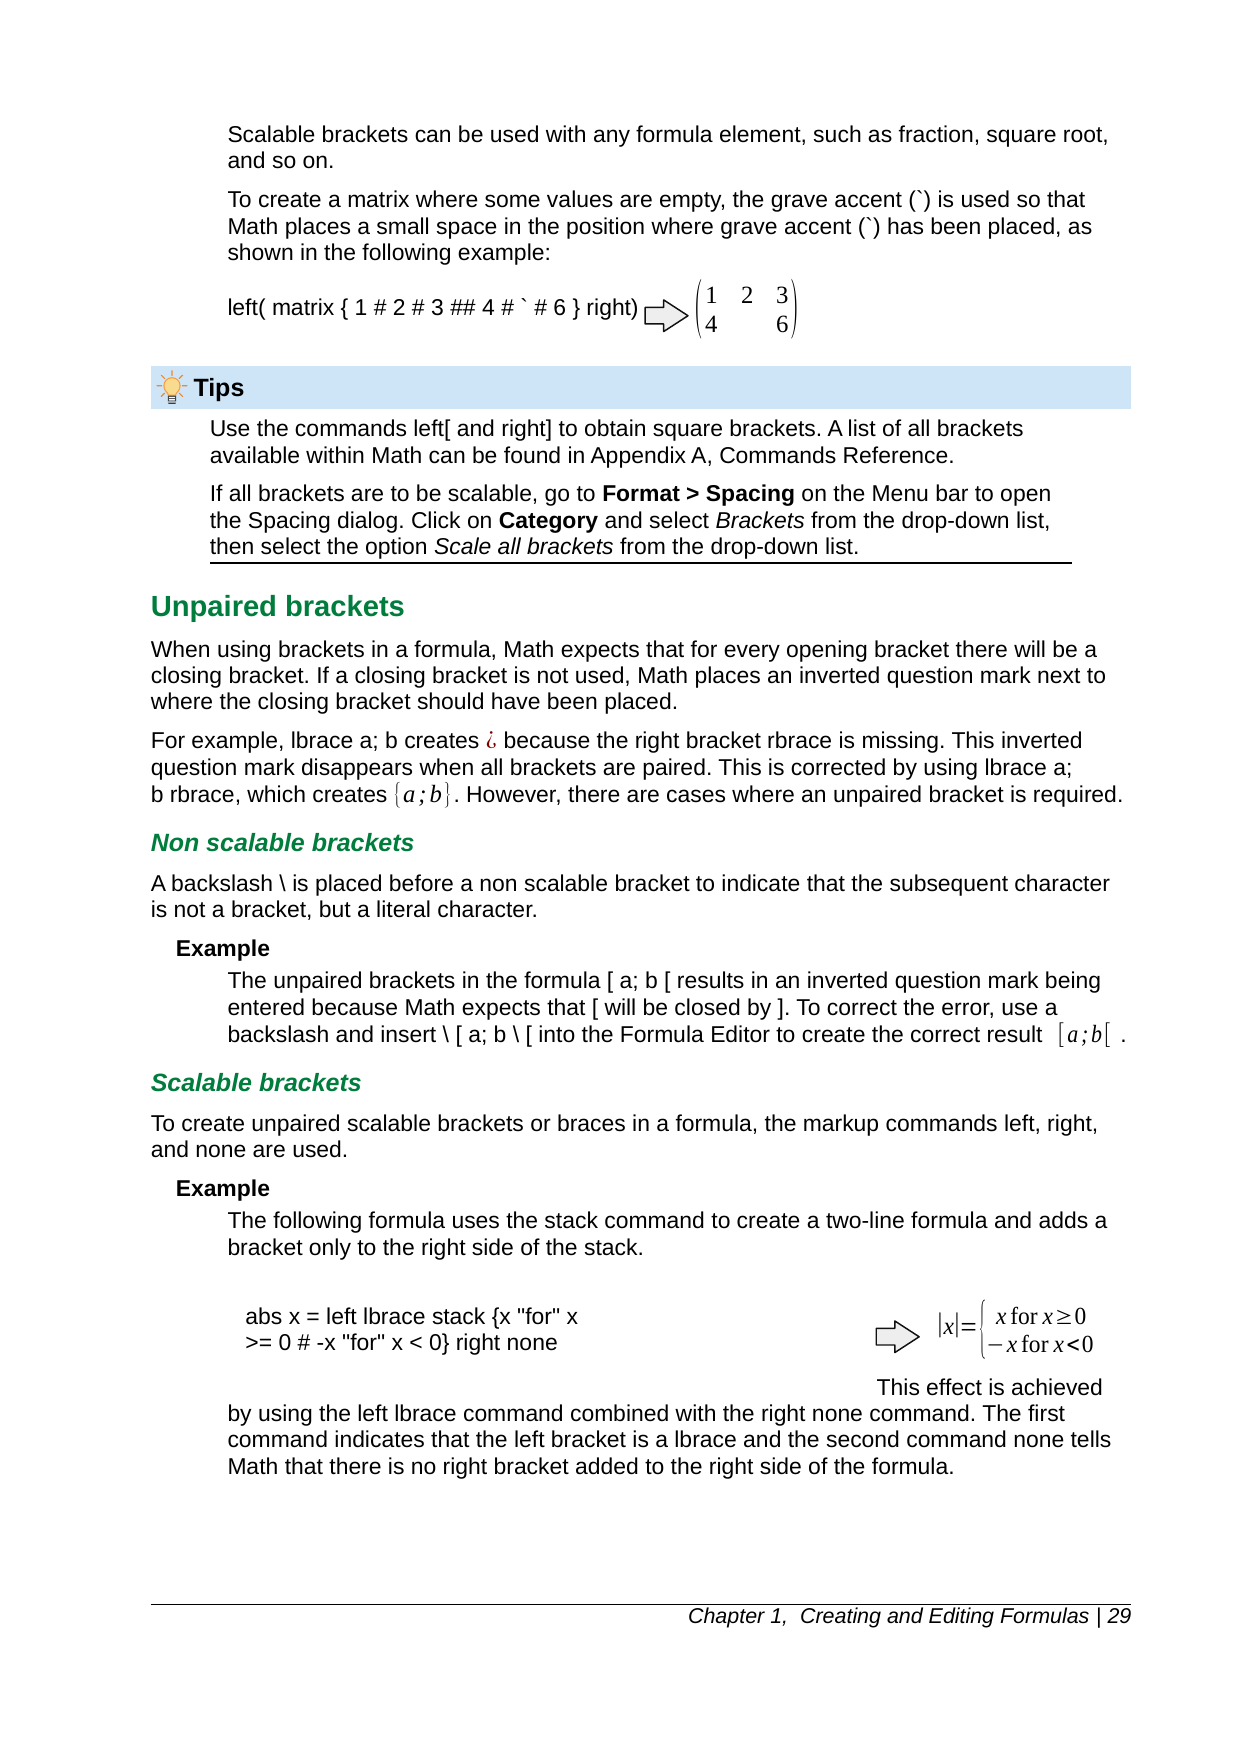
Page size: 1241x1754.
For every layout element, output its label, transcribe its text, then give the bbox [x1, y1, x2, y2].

text A backslash \ is placed before a non scalable bracket to indicate that the subsequent character is not a bracket, but a literal character. [151, 870, 1131, 922]
subtitle Unpaired brackets [151, 589, 1131, 623]
text For example, lbrace a; b creates because the right bracket rbrace is missing. This inverted question mark disappears when all brackets are paired. This is corrected by using lbrace a; b rbrace, which creates . However, there are cases where an unpaired bracket is required. [151, 727, 1131, 809]
text When using brackets in a formula, Math expects that for every opening bracket there will be a closing bracket. If a closing bracket is not used, Math places an inverted question mark next to where the closing bracket should have been placed. [151, 636, 1131, 714]
text Use the commands left[ and right] to obtain square brackets. A list of all brackets available within Math can be found in Appendix A, Commands Reference. [209, 415, 1072, 468]
text Example [176, 1175, 1131, 1201]
text Example [176, 935, 1131, 961]
text This effect is achieved by using the left lbrace command combined with the right none command. The first command indicates that the left bracket is a lbrace and the second command none tells Math that there is no right bracket added to the right side of the formula. [227, 1373, 1131, 1479]
text The following formula uses the stack command to create a two-line formula and adds a bracket only to the right side of the stack. [227, 1207, 1131, 1260]
subtitle Scalable brackets [151, 1068, 1131, 1097]
text To create unpaired scalable brackets or braces in a formula, the markup commands left, right, and none are used. [151, 1109, 1131, 1162]
text left( matrix { 1 # 2 # 3 ## 4 # ` # 6 } right) [227, 278, 1131, 341]
text If all brackets are to be scalable, go to Format > Spacing on the Menu bar to open the Spacing dialog. Click on Category and select Brackets from the drop-down list, then select the option Scale all brackets from the drop-down list. [209, 480, 1072, 564]
text Scalable brackets can be used with any formula element, such as fraction, square root, and so on. [227, 121, 1131, 174]
text The unpaired brackets in the formula [ a; b [ results in an inverted question mark being entered because Math expects that [ will be closed by ]. To correct the error, use a backslash and insert \ [ a; b \ [ into the Formula Editor to create the correct result . [227, 967, 1131, 1049]
subtitle Non scalable brackets [151, 828, 1131, 857]
text abs x = left lbrace stack {x "for" x >= 0 # -x "for" x < 0} right none [245, 1303, 779, 1356]
subtitle Tips [151, 366, 1131, 409]
text To create a matrix where some values are empty, the grave accent (`) is used so that Math places a small space in the position where grave accent (`) has been placed, as shown in the following example: [227, 186, 1131, 265]
